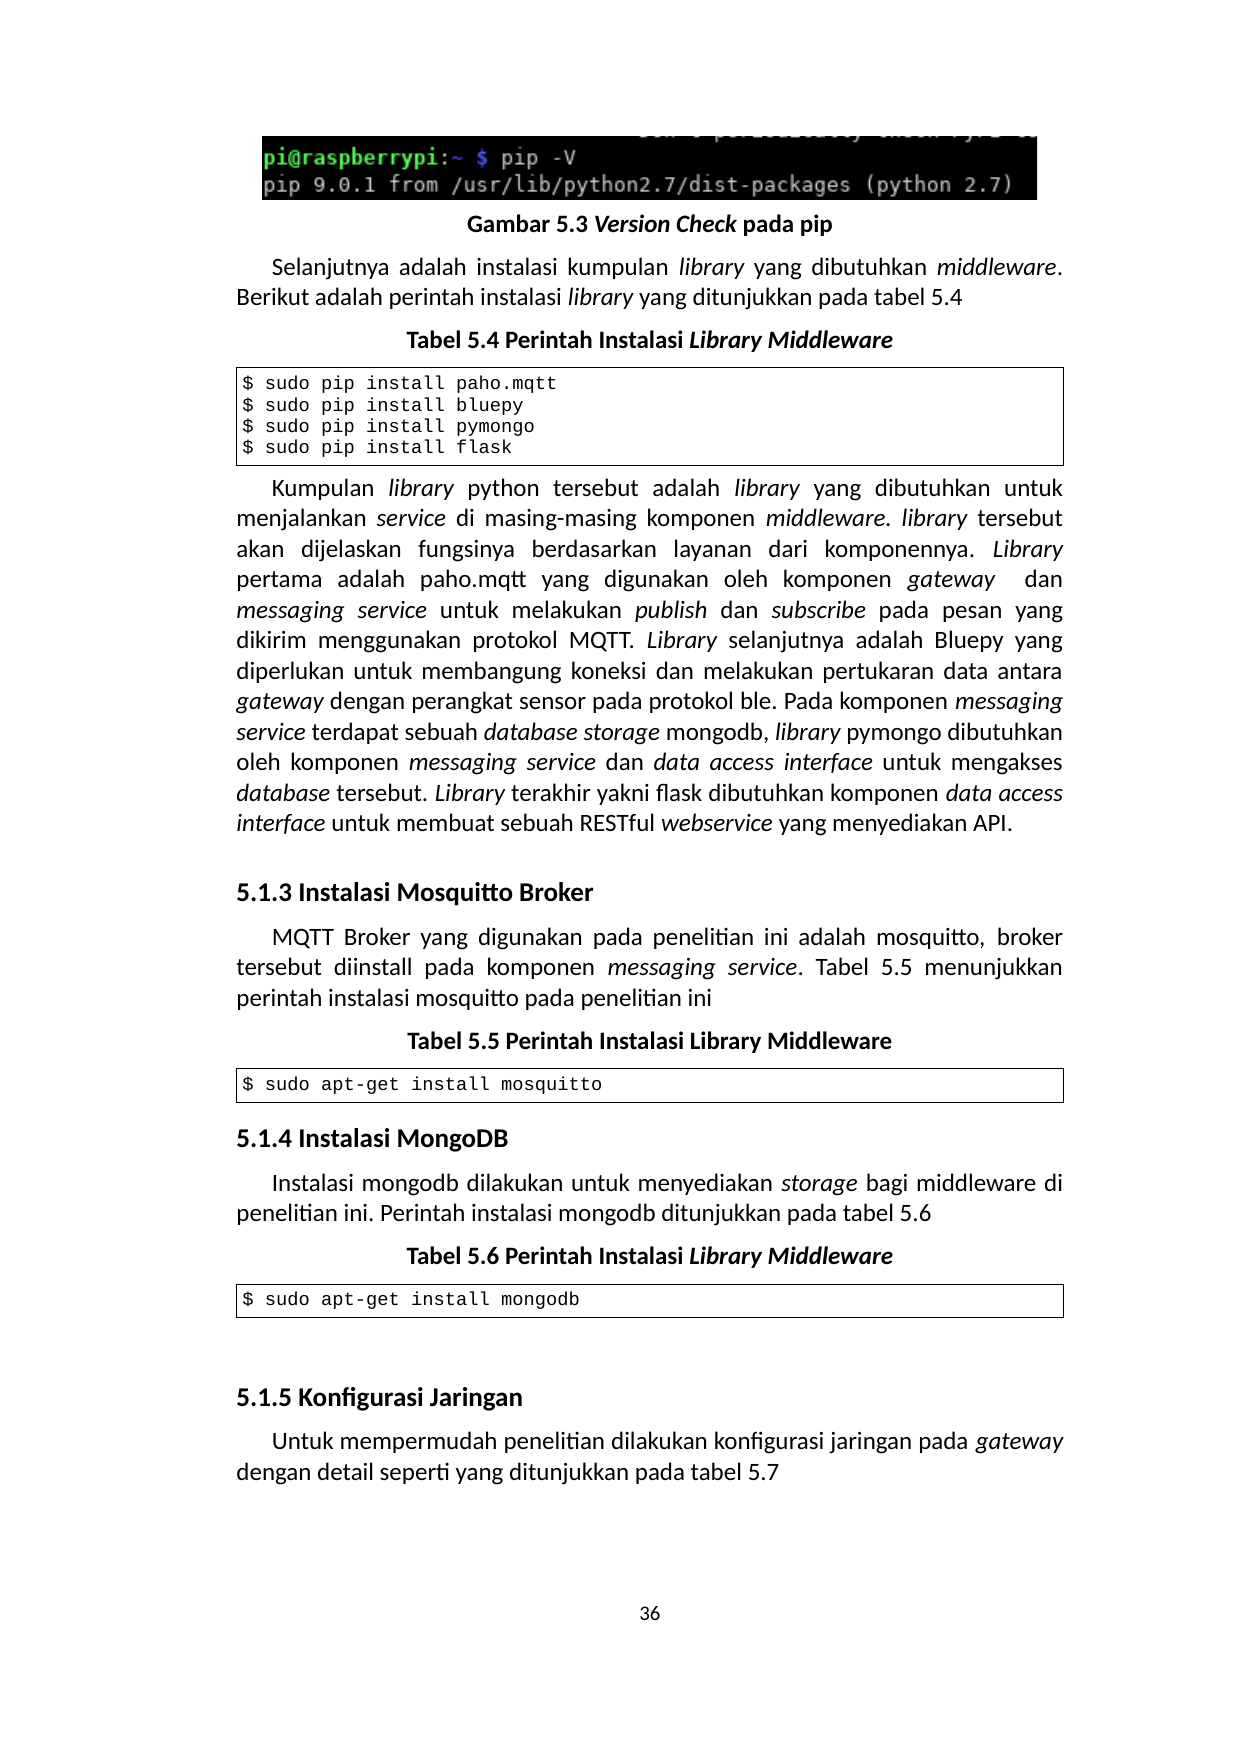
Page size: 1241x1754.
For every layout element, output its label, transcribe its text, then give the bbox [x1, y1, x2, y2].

subtitle Konfigurasi Jaringan [236, 1380, 1063, 1413]
text Tabel ‎5.6 Perintah Instalasi Library Middleware [236, 1240, 1063, 1271]
text MQTT Broker yang digunakan pada penelitian ini adalah mosquitto, broker tersebut diinstall pada komponen messaging service. Tabel 5.5 menunjukkan perintah instalasi mosquitto pada penelitian ini [236, 921, 1063, 1012]
text Tabel ‎5.4 Perintah Instalasi Library Middleware [236, 324, 1063, 355]
picture [262, 136, 1038, 200]
subtitle Instalasi MongoDB [236, 1121, 1063, 1154]
text Selanjutnya adalah instalasi kumpulan library yang dibutuhkan middleware. Berikut adalah perintah instalasi library yang ditunjukkan pada tabel 5.4 [236, 251, 1063, 312]
table_header $ sudo pip install paho.mqtt $ sudo pip install bluepy $ sudo pip install pymongo $ sudo pip install flask [237, 368, 1063, 465]
table_header $ sudo apt-get install mosquitto [237, 1069, 1063, 1102]
text Untuk mempermudah penelitian dilakukan konfigurasi jaringan pada gateway dengan detail seperti yang ditunjukkan pada tabel 5.7 [236, 1426, 1063, 1487]
list Gambar ‎5.3 Version Check pada pip [236, 177, 1063, 238]
text Kumpulan library python tersebut adalah library yang dibutuhkan untuk menjalankan service di masing-masing komponen middleware. library tersebut akan dijelaskan fungsinya berdasarkan layanan dari komponennya. Library pertama adalah paho.mqtt yang digunakan oleh komponen gateway dan messaging service untuk melakukan publish dan subscribe pada pesan yang dikirim menggunakan protokol MQTT. Library selanjutnya adalah Bluepy yang diperlukan untuk membangung koneksi dan melakukan pertukaran data antara gateway dengan perangkat sensor pada protokol ble. Pada komponen messaging service terdapat sebuah database storage mongodb, library pymongo dibutuhkan oleh komponen messaging service dan data access interface untuk mengakses database tersebut. Library terakhir yakni flask dibutuhkan komponen data access interface untuk membuat sebuah RESTful webservice yang menyediakan API. [236, 472, 1063, 838]
text Instalasi mongodb dilakukan untuk menyediakan storage bagi middleware di penelitian ini. Perintah instalasi mongodb ditunjukkan pada tabel 5.6 [236, 1167, 1063, 1228]
subtitle Instalasi Mosquitto Broker [236, 875, 1063, 908]
table_header $ sudo apt-get install mongodb [237, 1285, 1063, 1317]
text Tabel ‎5.5 Perintah Instalasi Library Middleware [236, 1025, 1063, 1055]
